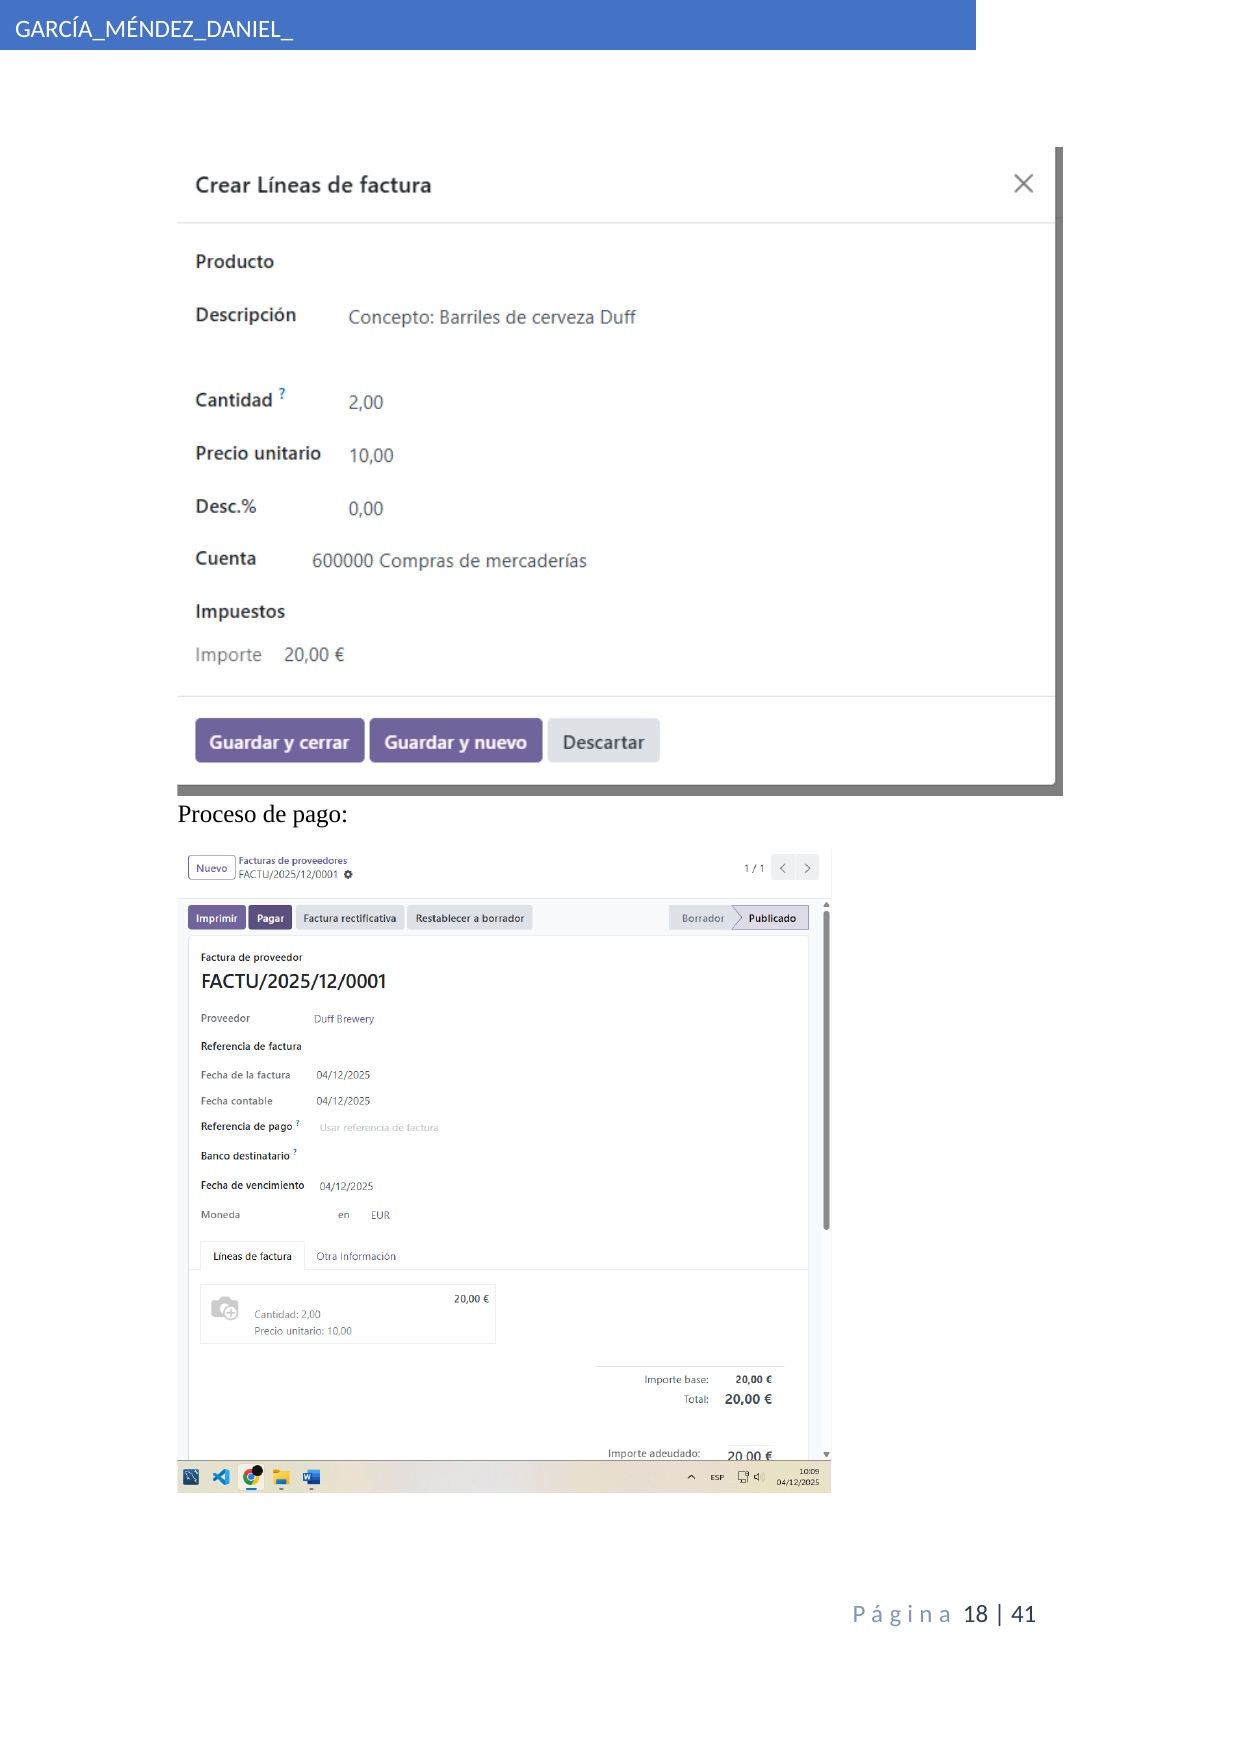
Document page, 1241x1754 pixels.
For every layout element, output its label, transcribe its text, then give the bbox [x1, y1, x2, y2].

text Proceso de pago: [177, 796, 1063, 828]
